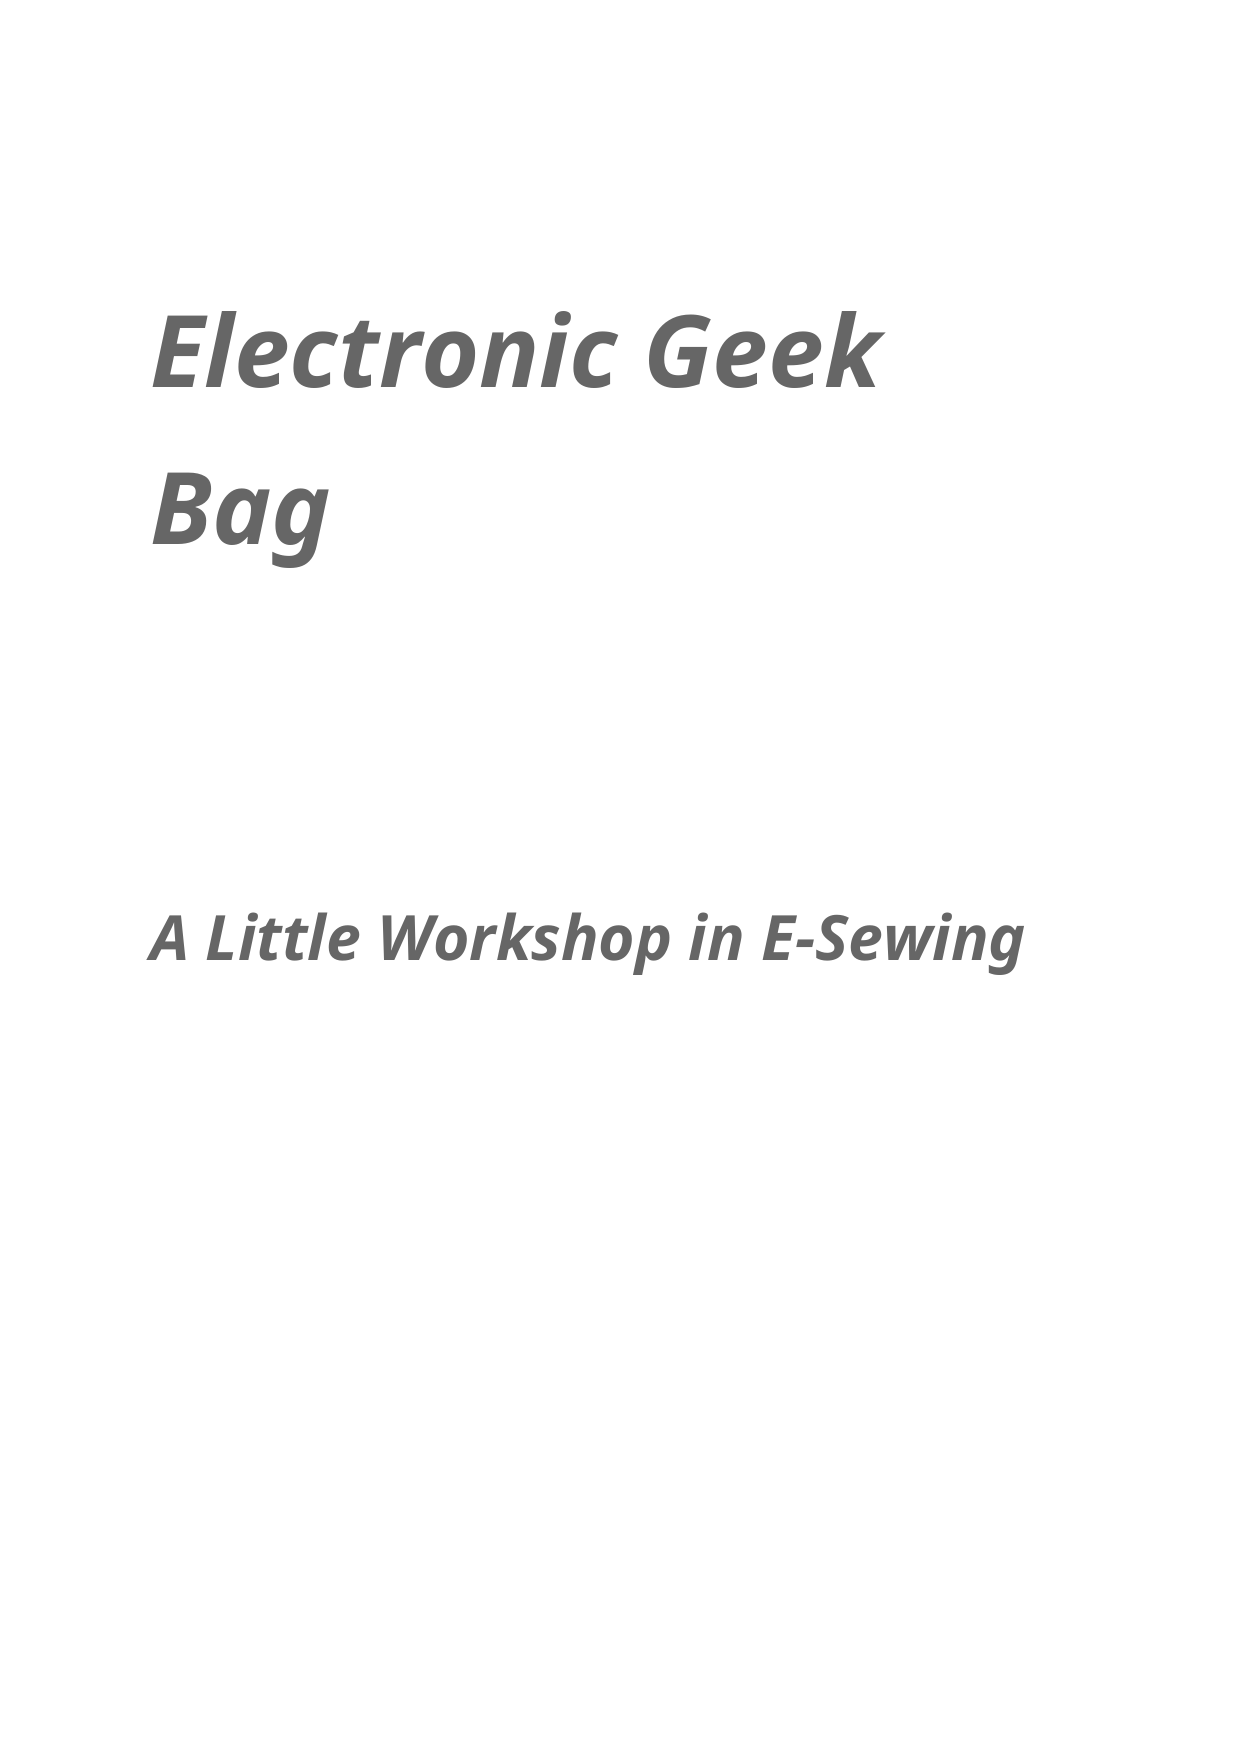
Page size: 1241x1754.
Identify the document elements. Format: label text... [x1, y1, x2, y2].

title Electronic Geek Bag [150, 281, 1091, 574]
subtitle A Little Workshop in E-Sewing [150, 894, 1091, 979]
